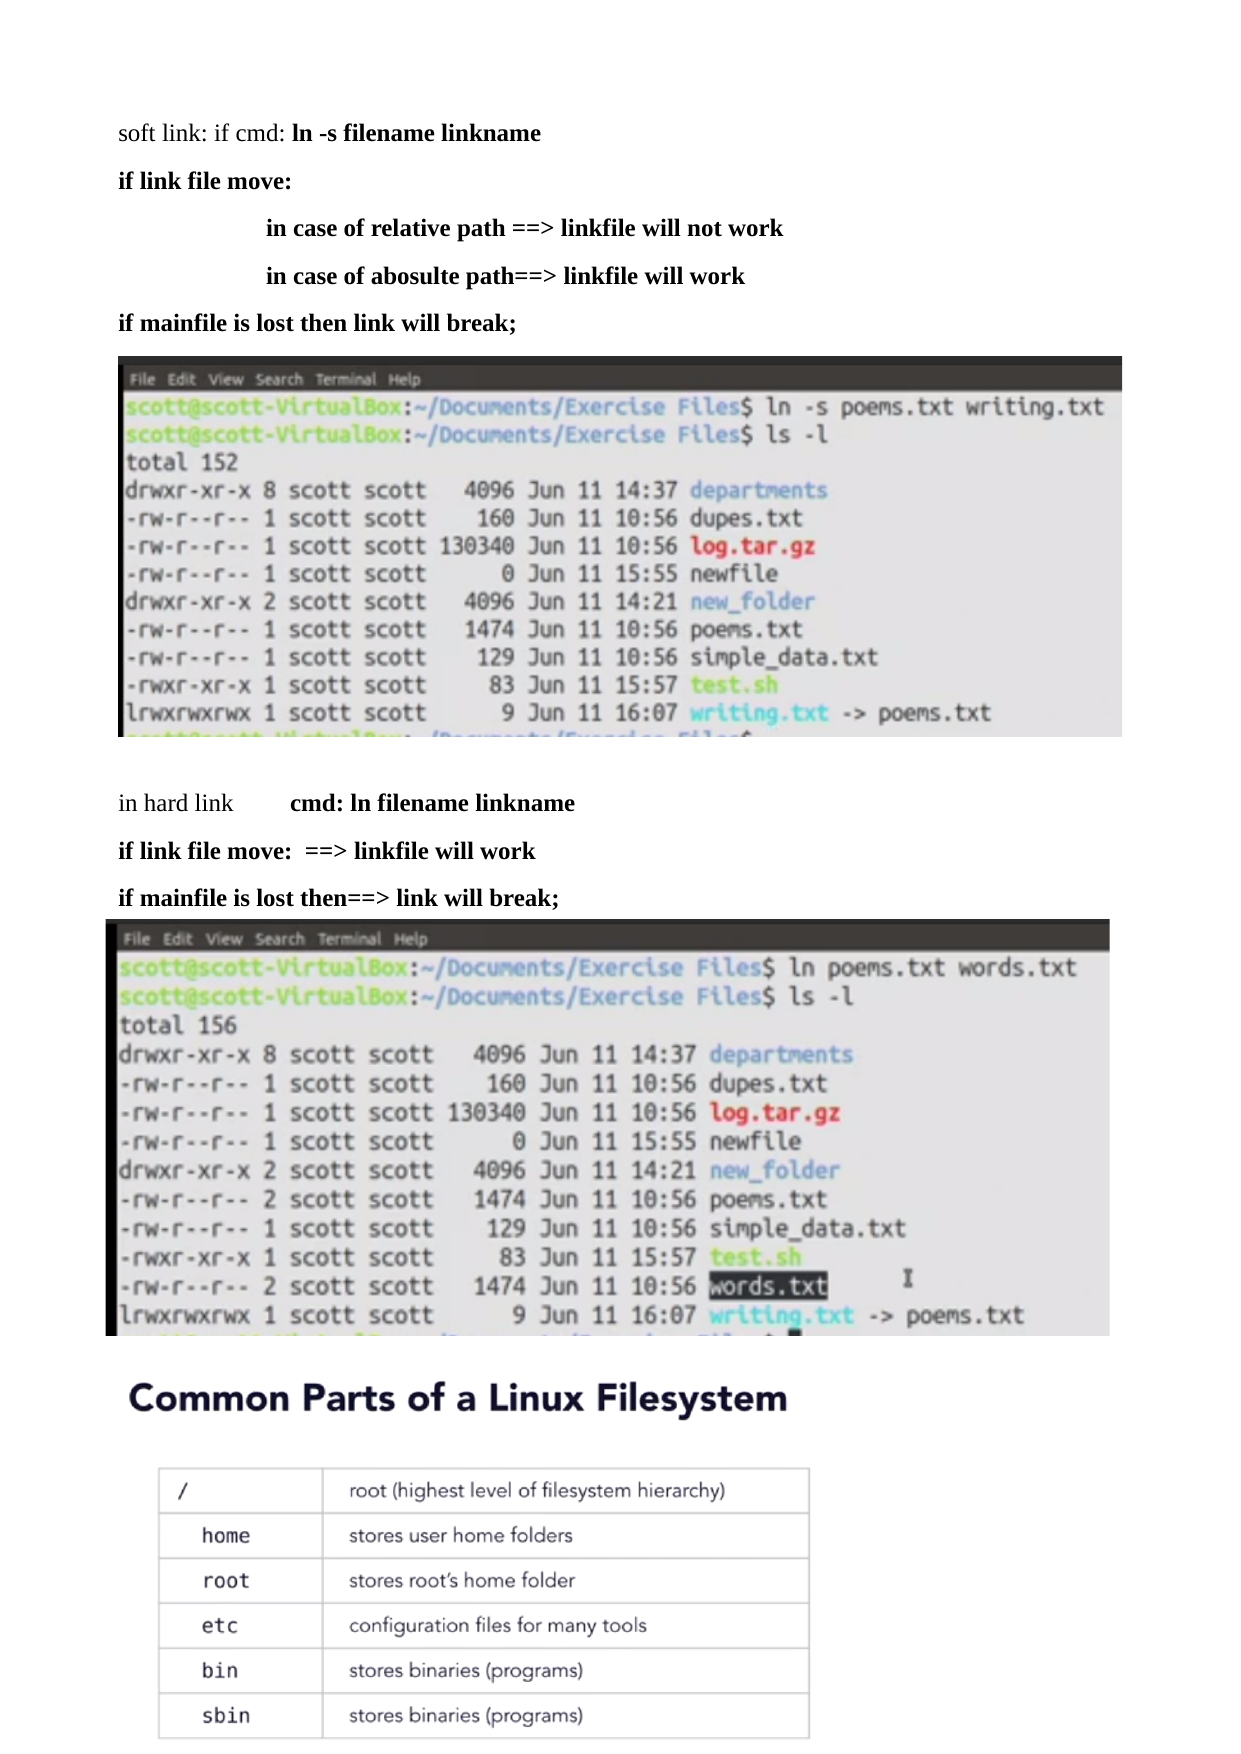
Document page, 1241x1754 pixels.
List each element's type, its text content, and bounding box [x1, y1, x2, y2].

picture [118, 356, 1123, 737]
text if link file move: [118, 166, 1122, 194]
text in hard link cmd: ln filename linkname [118, 788, 1122, 817]
text if mainfile is lost then link will break; [118, 308, 1122, 337]
text if link file move: ==> linkfile will work [118, 836, 1122, 865]
text if mainfile is lost then==> link will break; [118, 883, 1122, 912]
text in case of relative path ==> linkfile will not work [118, 213, 1122, 242]
text in case of abosulte path==> linkfile will work [118, 261, 1122, 290]
picture [105, 919, 1110, 1336]
picture [121, 1372, 814, 1754]
text soft link: if cmd: ln -s filename linkname [118, 118, 1122, 147]
